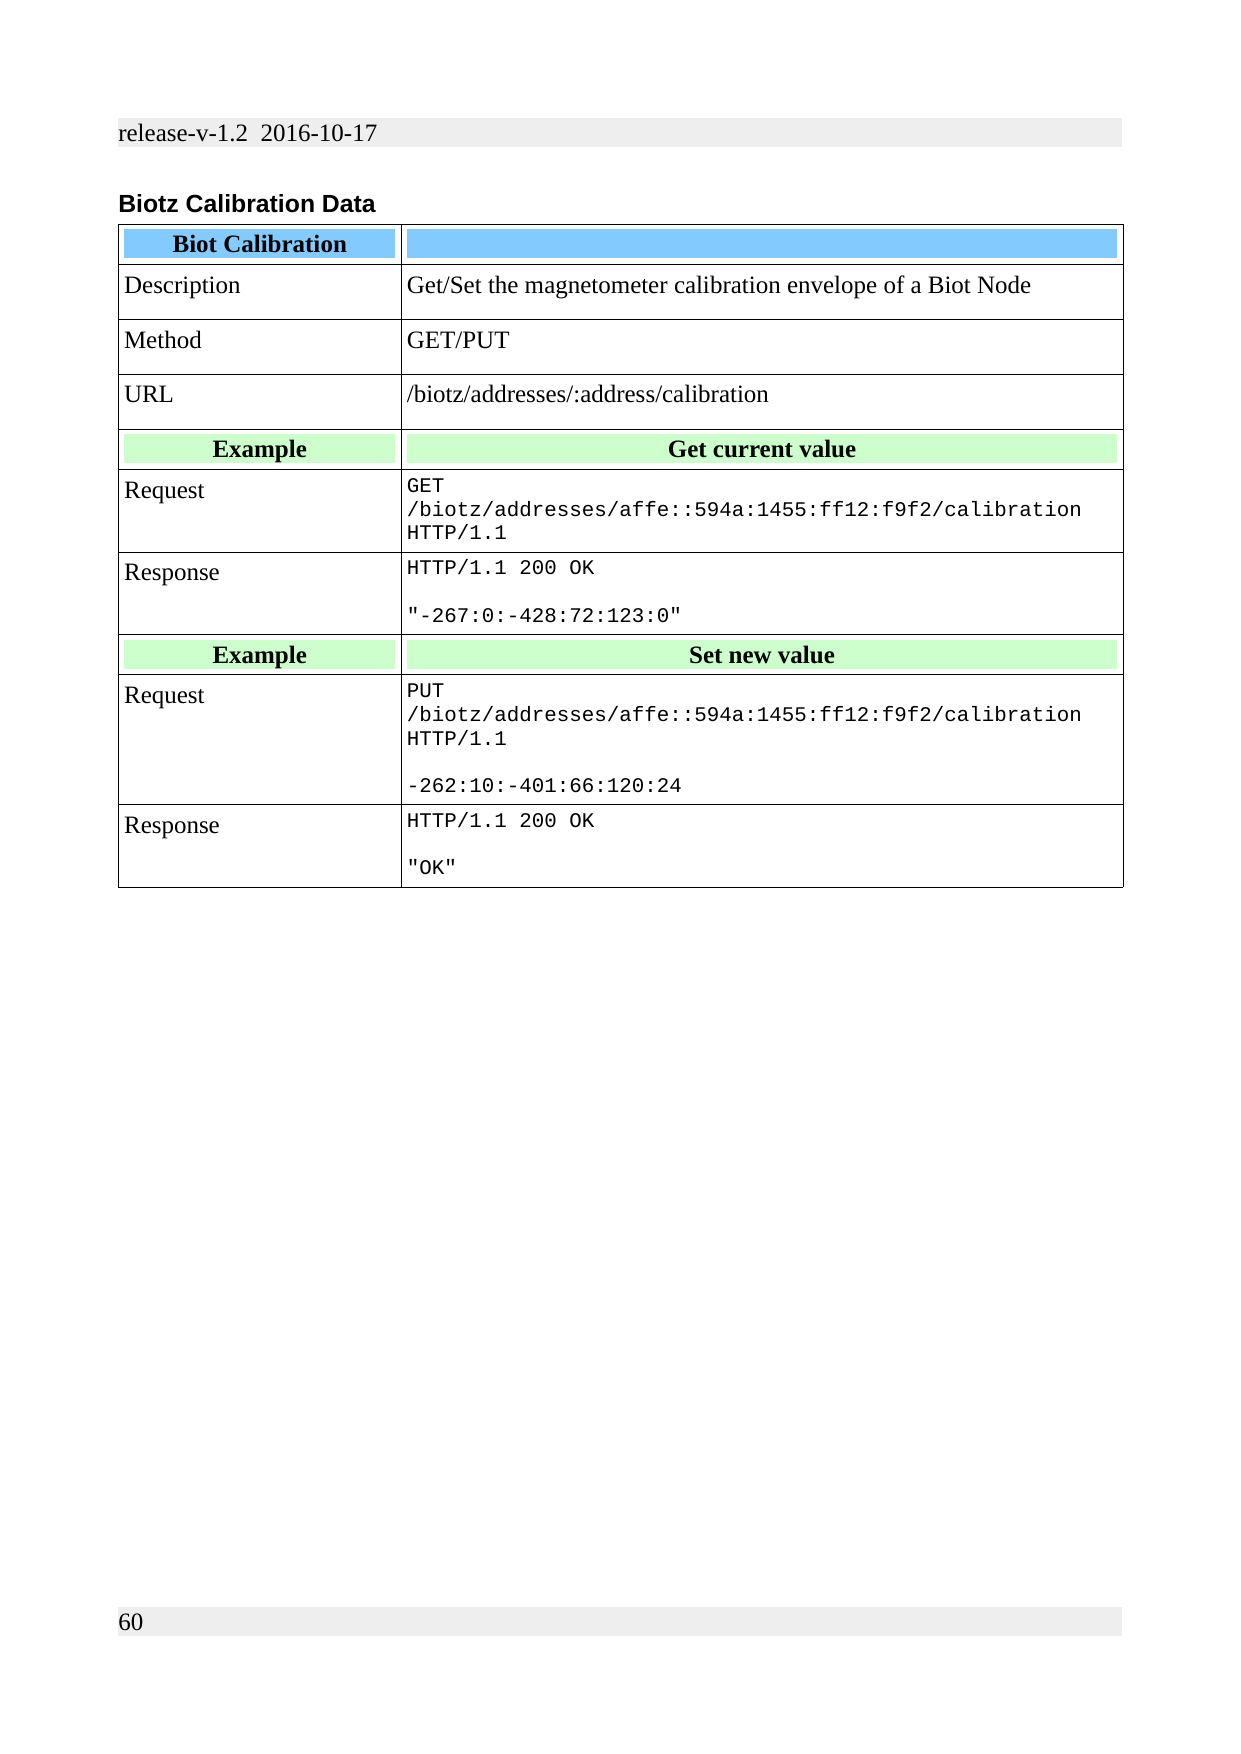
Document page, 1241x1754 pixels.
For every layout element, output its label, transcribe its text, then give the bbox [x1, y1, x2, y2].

table_cell /biotz/addresses/:address/calibration [402, 375, 1123, 429]
table_cell Set new value [402, 635, 1123, 674]
table_header GET /biotz/addresses/affe::594a:1455:ff12:f9f2/calibration HTTP/1.1 [402, 470, 1123, 552]
table_header Biot Calibration [119, 225, 401, 264]
table_header Request [119, 470, 401, 552]
table_header [402, 225, 1123, 264]
table_cell PUT /biotz/addresses/affe::594a:1455:ff12:f9f2/calibration HTTP/1.1 -262:10:-401:66:120:24 [402, 675, 1123, 804]
table_cell Description [119, 265, 401, 319]
table_cell URL [119, 375, 401, 429]
table_cell Method [119, 320, 401, 374]
table_cell GET/PUT [402, 320, 1123, 374]
table_cell Get current value [402, 430, 1123, 469]
table_cell Request [119, 675, 401, 804]
table_cell Example [119, 430, 401, 469]
table_cell Example [119, 635, 401, 674]
table_cell Response [119, 553, 401, 634]
table_cell Get/Set the magnetometer calibration envelope of a Biot Node [402, 265, 1123, 319]
table_cell Response [119, 805, 401, 887]
subtitle Biotz Calibration Data [118, 189, 1122, 217]
table_cell HTTP/1.1 200 OK "OK" [402, 805, 1123, 887]
table_cell HTTP/1.1 200 OK "-267:0:-428:72:123:0" [402, 553, 1123, 634]
